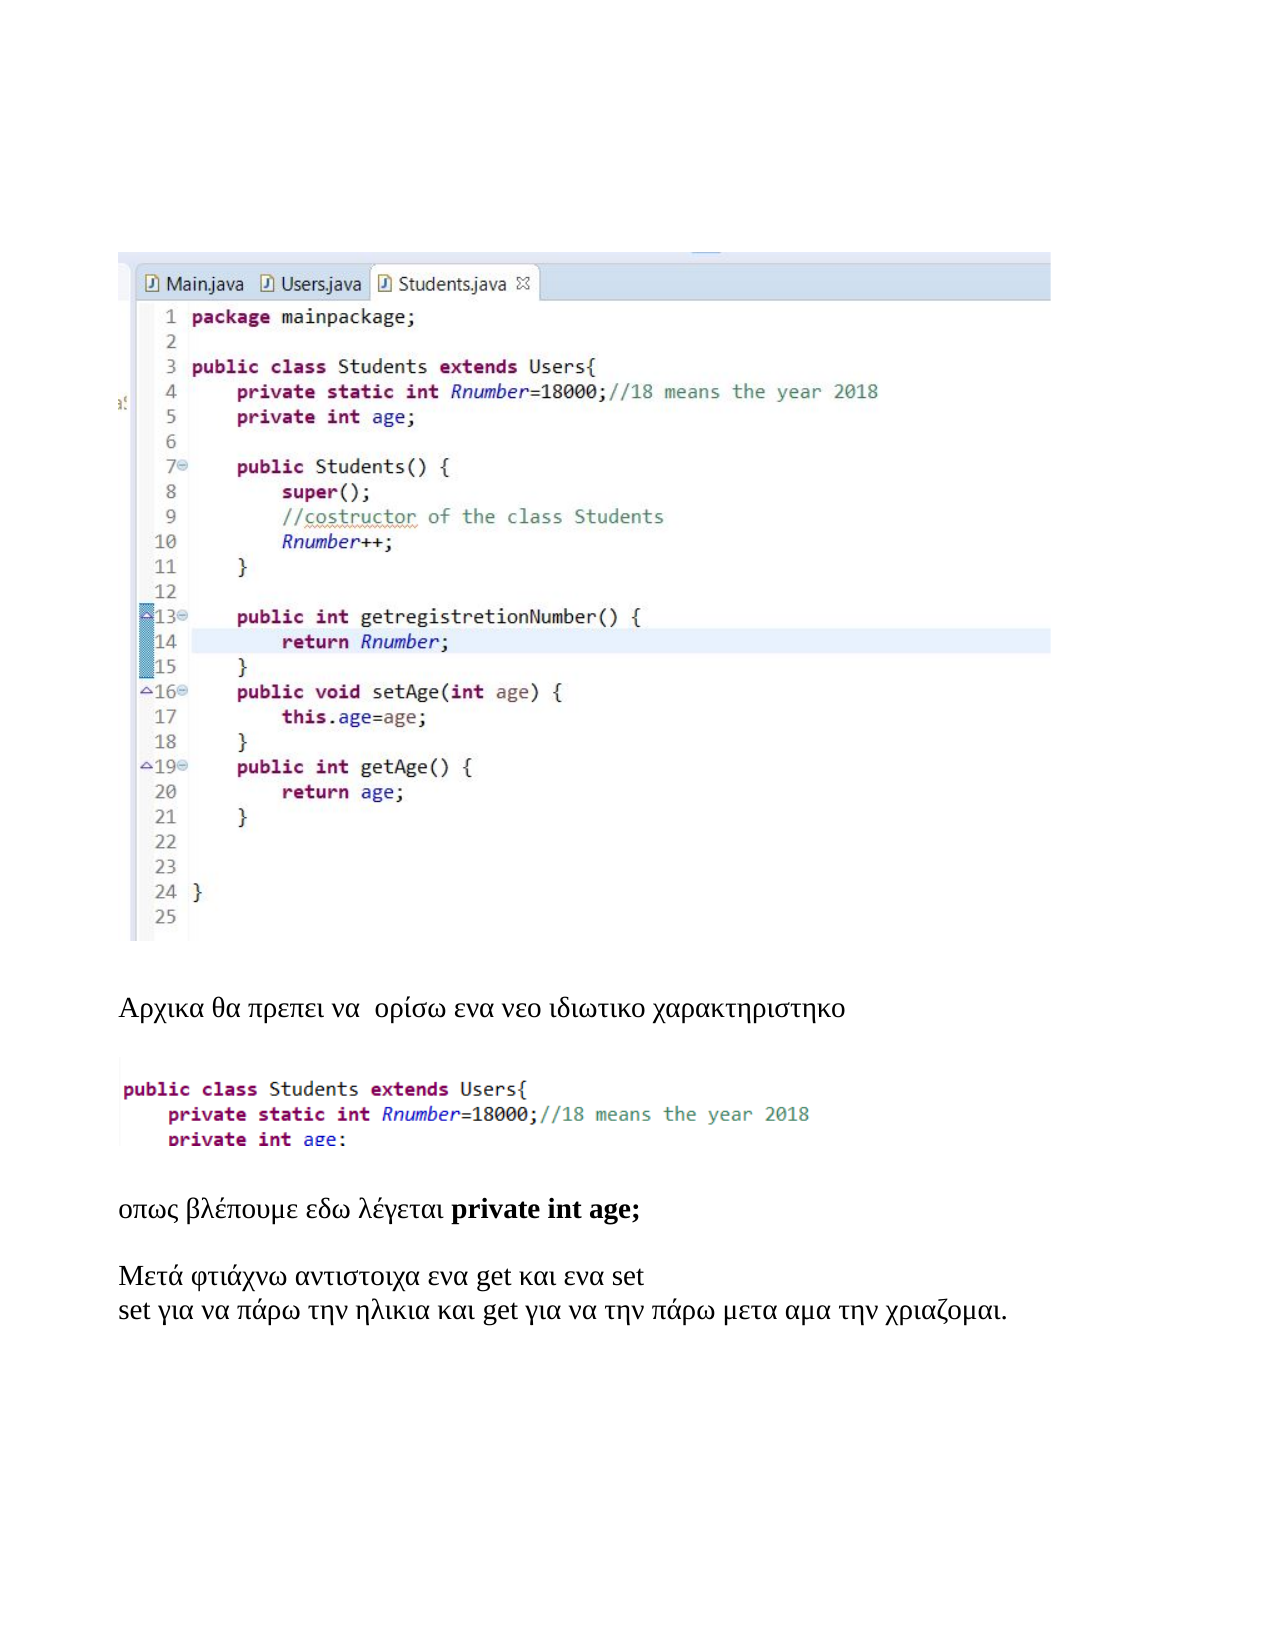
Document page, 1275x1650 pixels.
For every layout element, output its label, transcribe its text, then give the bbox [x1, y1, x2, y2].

picture [118, 1057, 887, 1146]
text Αρχικα θα πρεπει να ορίσω ενα νεο ιδιωτικο χαρακτηριστηκο [118, 990, 1157, 1024]
text Μετά φτιάχνω αντιστοιχα ενα get και ενα set [118, 1258, 1157, 1292]
text set για να πάρω την ηλικια και get για να την πάρω μετα αμα την χριαζομαι. [118, 1292, 1157, 1326]
text οπως βλέπουμε εδω λέγεται private int age; [118, 1191, 1157, 1225]
picture [118, 252, 1051, 941]
